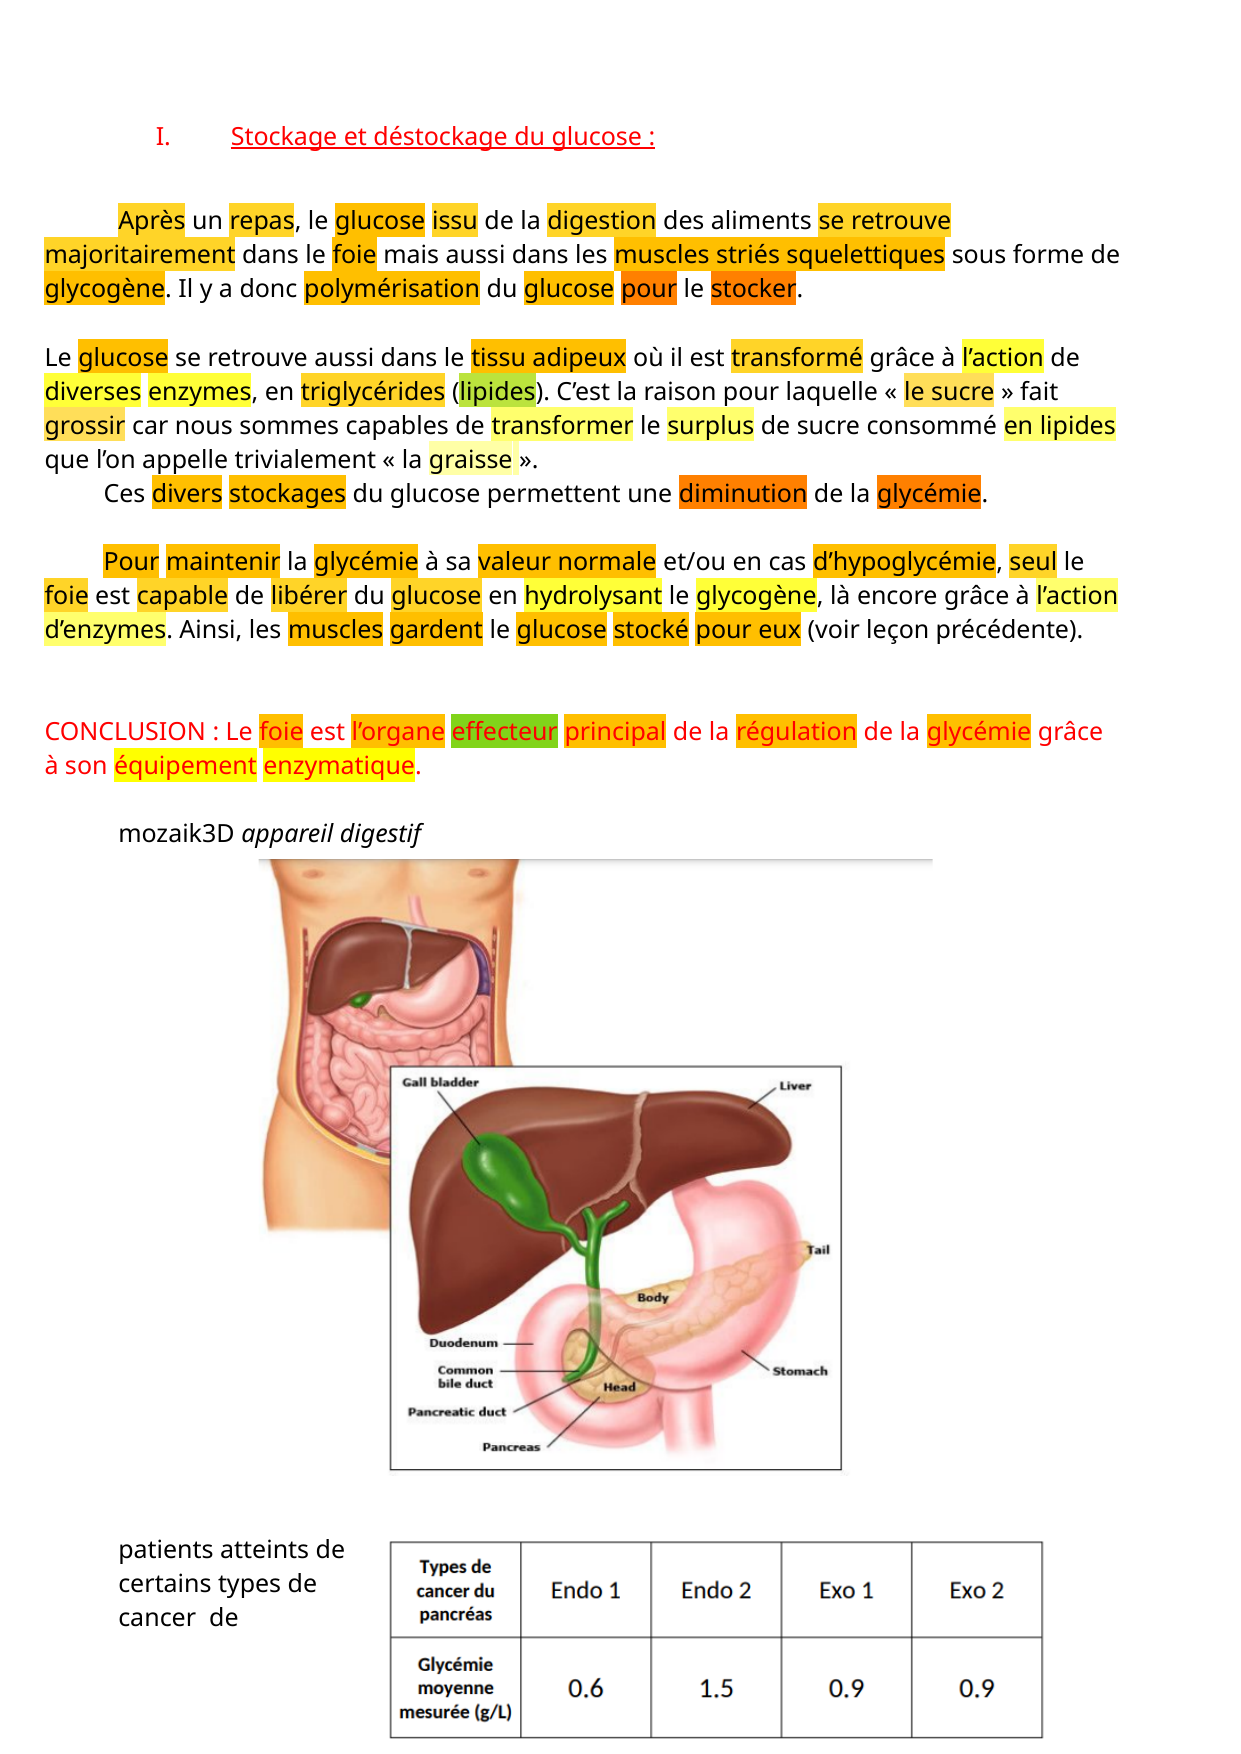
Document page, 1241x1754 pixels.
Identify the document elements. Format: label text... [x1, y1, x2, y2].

text Ces divers stockages du glucose permettent une diminution de la glycémie. [44, 475, 1122, 509]
text patients atteints de certains types de cancer de [118, 1531, 382, 1633]
list Stockage et déstockage du glucose : [156, 118, 1122, 152]
picture [258, 859, 933, 1476]
text Pour maintenir la glycémie à sa valeur normale et/ou en cas d’hypoglycémie, seul le foie est capable de libérer du glucose en hydrolysant le glycogène, là encore grâce à l’action d’enzymes. Ainsi, les muscles gardent le glucose stocké pour eux (voir leçon précédente). [44, 543, 1122, 646]
text mozaik3D appareil digestif [118, 816, 1122, 850]
text CONCLUSION : Le foie est l’organe effecteur principal de la régulation de la glycémie grâce à son équipement enzymatique. [44, 714, 1122, 782]
picture [382, 1531, 1055, 1752]
text Le glucose se retrouve aussi dans le tissu adipeux où il est transformé grâce à l’action de diverses enzymes, en triglycérides (lipides). C’est la raison pour laquelle « le sucre » fait grossir car nous sommes capables de transformer le surplus de sucre consommé en lipides que l’on appelle trivialement « la graisse ». [44, 339, 1122, 475]
text Après un repas, le glucose issu de la digestion des aliments se retrouve majoritairement dans le foie mais aussi dans les muscles striés squelettiques sous forme de glycogène. Il y a donc polymérisation du glucose pour le stocker. [44, 203, 1122, 305]
text [1055, 1531, 1122, 1633]
